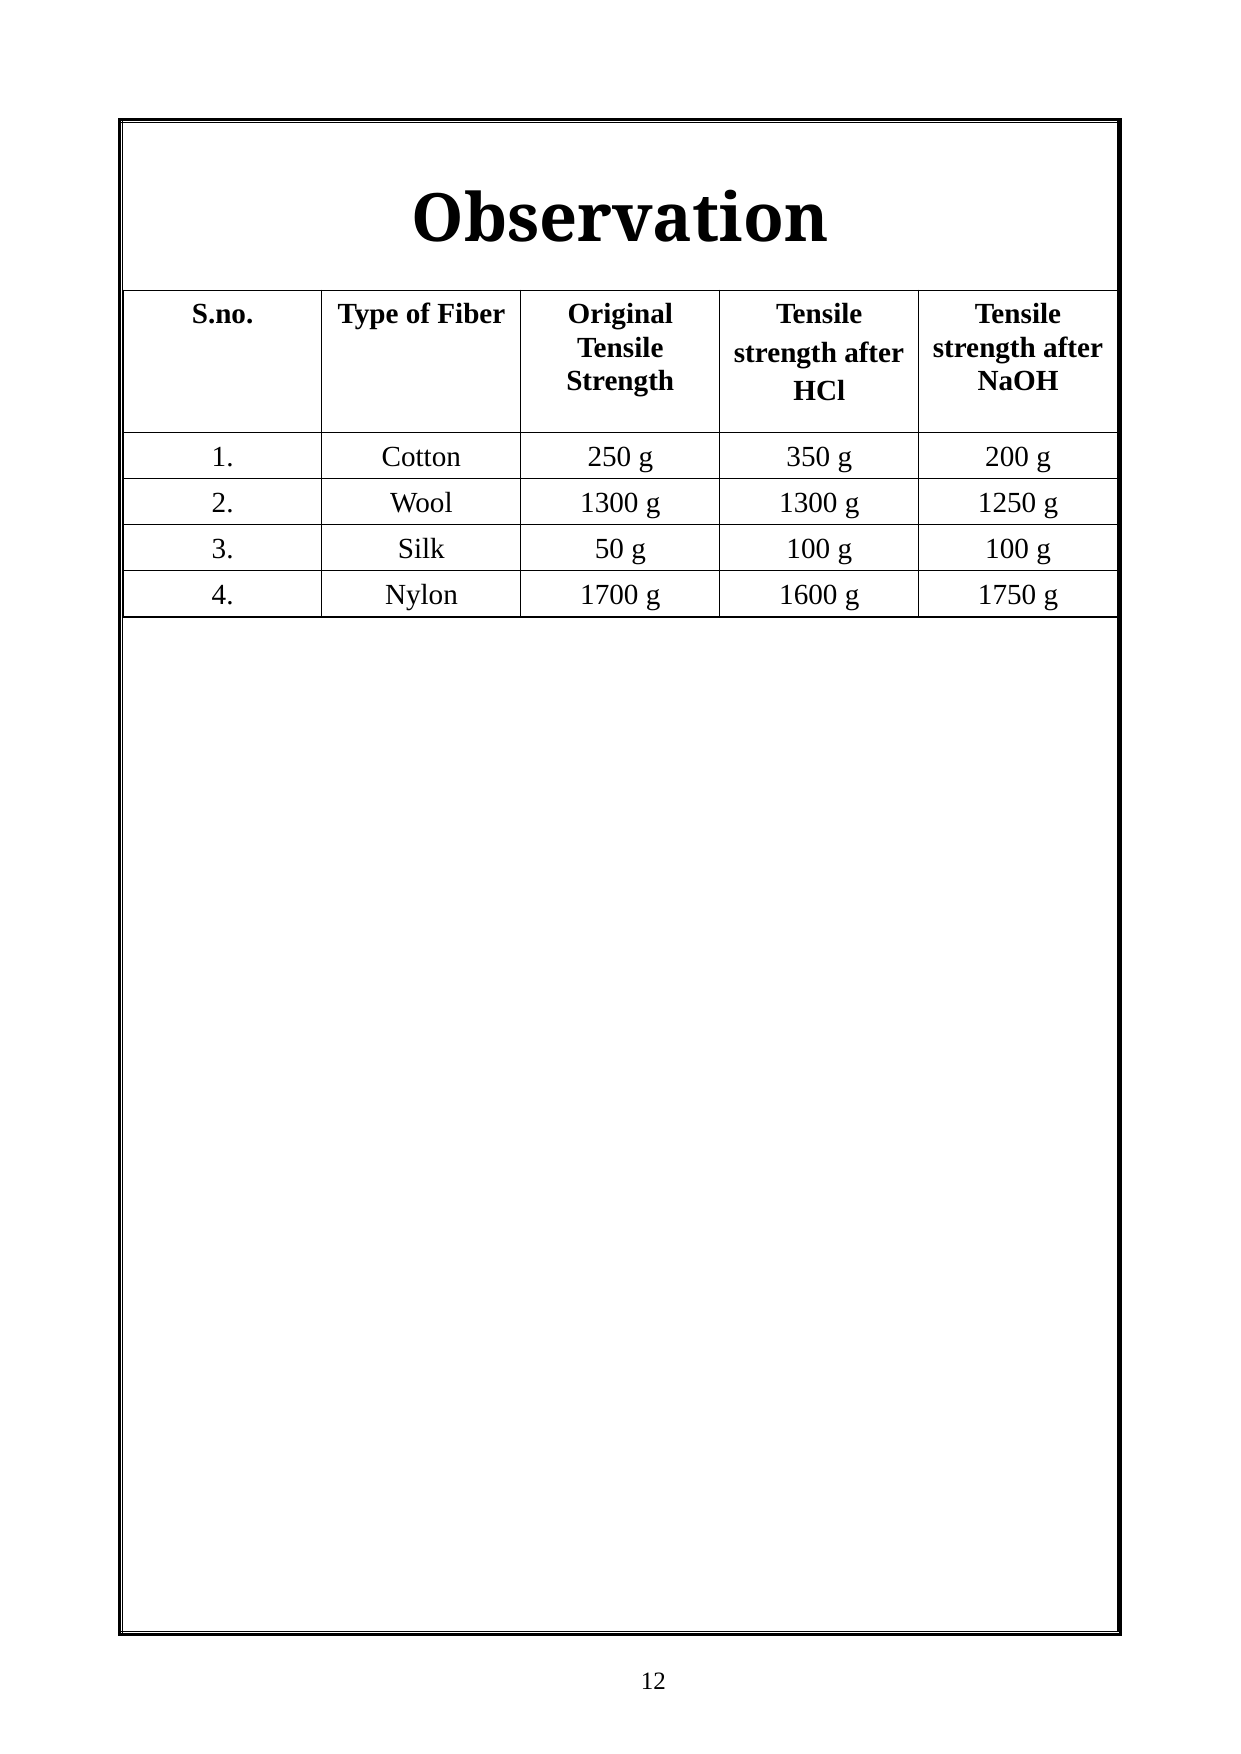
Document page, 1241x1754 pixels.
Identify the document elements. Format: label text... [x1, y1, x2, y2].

table_header Tensile strength after HCl [720, 291, 918, 432]
table_cell 1750 g [919, 571, 1117, 616]
table_cell 1700 g [521, 571, 719, 616]
table_header Type of Fiber [322, 291, 520, 432]
table_cell 1300 g [720, 479, 918, 524]
table_header S.no. [124, 291, 321, 432]
table_cell 1250 g [919, 479, 1117, 524]
table_cell 350 g [720, 433, 918, 478]
table_cell Silk [322, 525, 520, 570]
table_cell Nylon [322, 571, 520, 616]
table_header Tensile strength after NaOH [919, 291, 1117, 432]
table_cell 50 g [521, 525, 719, 570]
table_cell 1. [124, 433, 321, 478]
table_cell 200 g [919, 433, 1117, 478]
table_cell 100 g [919, 525, 1117, 570]
table_cell 250 g [521, 433, 719, 478]
table_cell 1300 g [521, 479, 719, 524]
table_cell 4. [124, 571, 321, 616]
table_cell 2. [124, 479, 321, 524]
table_cell 100 g [720, 525, 918, 570]
table_cell Cotton [322, 433, 520, 478]
table_cell 3. [124, 525, 321, 570]
text Observation [170, 171, 1070, 261]
table_cell 1600 g [720, 571, 918, 616]
table_cell Wool [322, 479, 520, 524]
table_header Original Tensile Strength [521, 291, 719, 432]
